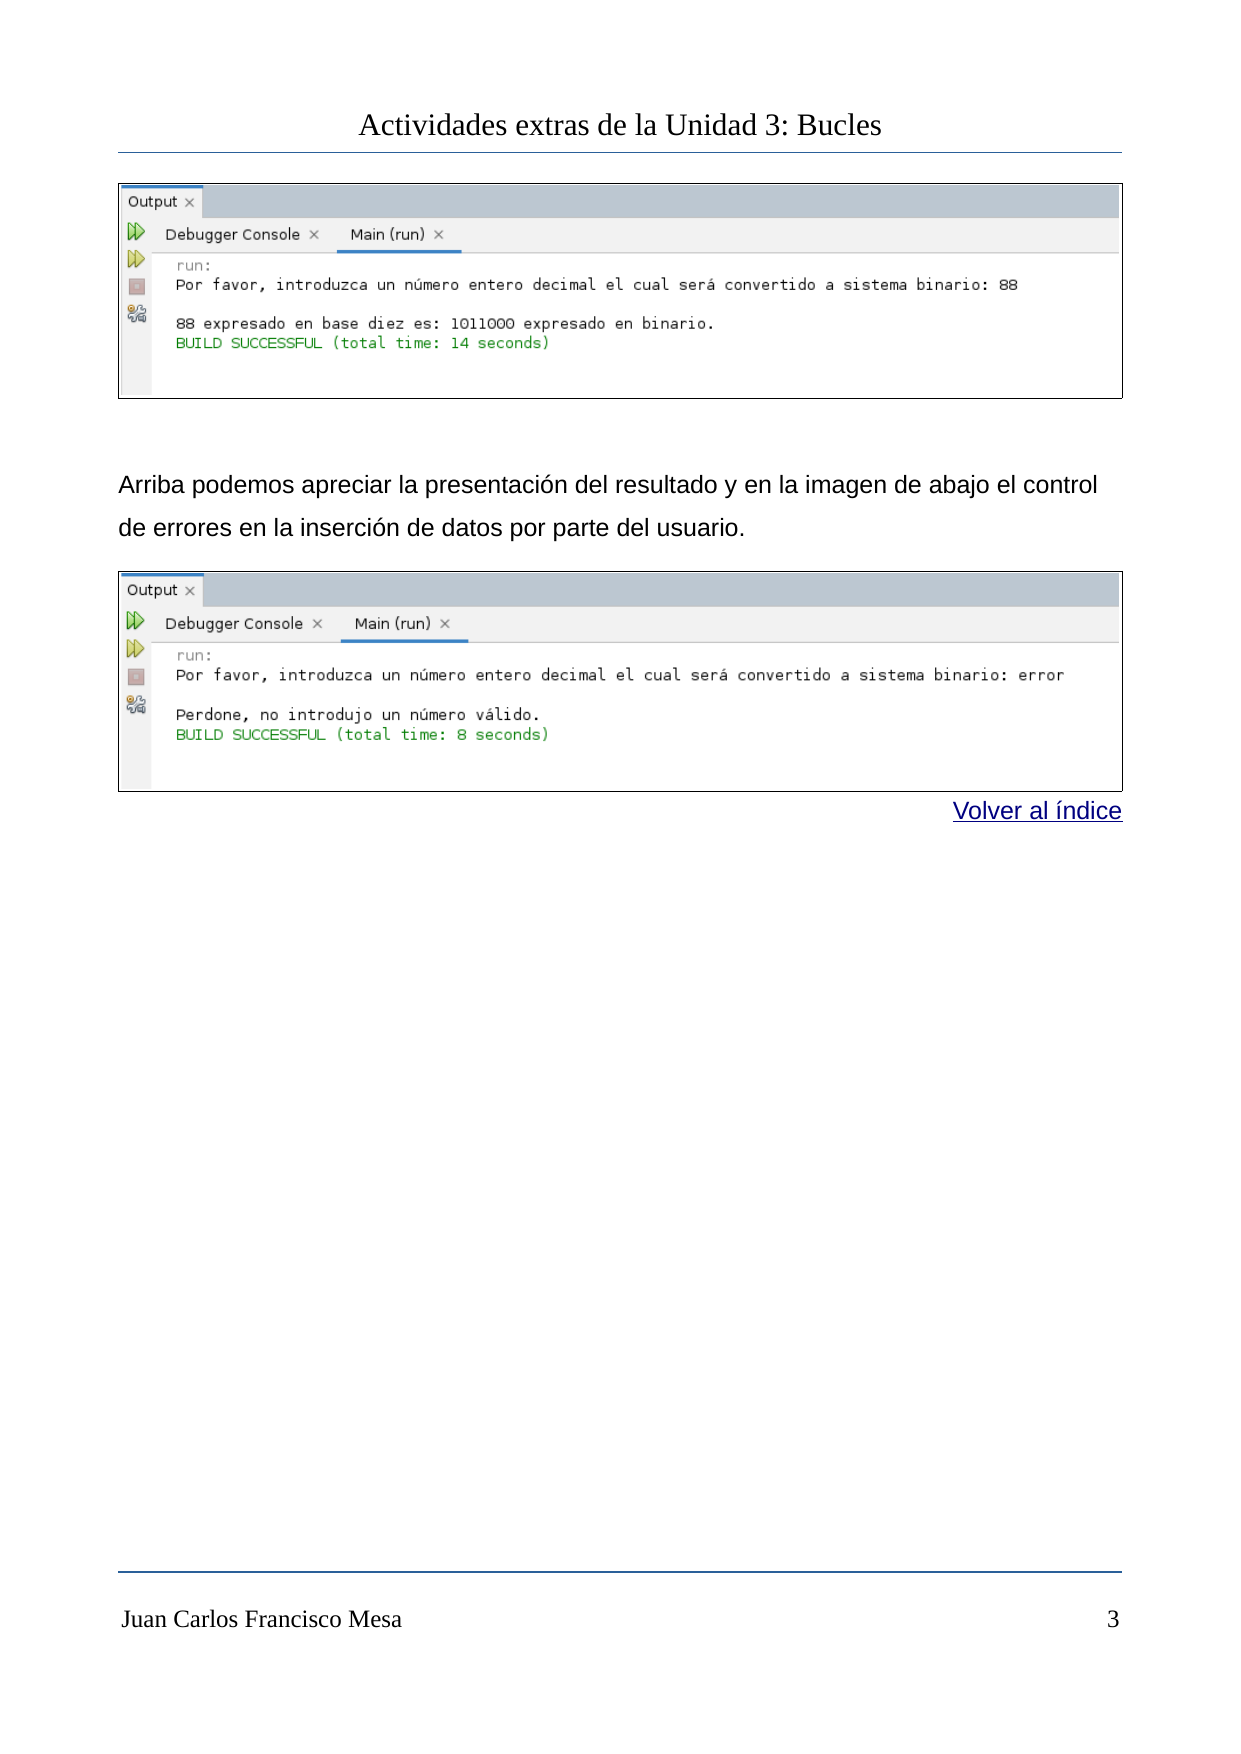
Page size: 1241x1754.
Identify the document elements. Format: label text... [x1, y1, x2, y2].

picture [121, 185, 1119, 395]
text Volver al índice [118, 792, 1122, 824]
text [119, 572, 1122, 791]
text Arriba podemos apreciar la presentación del resultado y en la imagen de abajo el control de errores en la inserción de datos por parte del usuario. [118, 470, 1122, 542]
picture [121, 573, 1119, 789]
